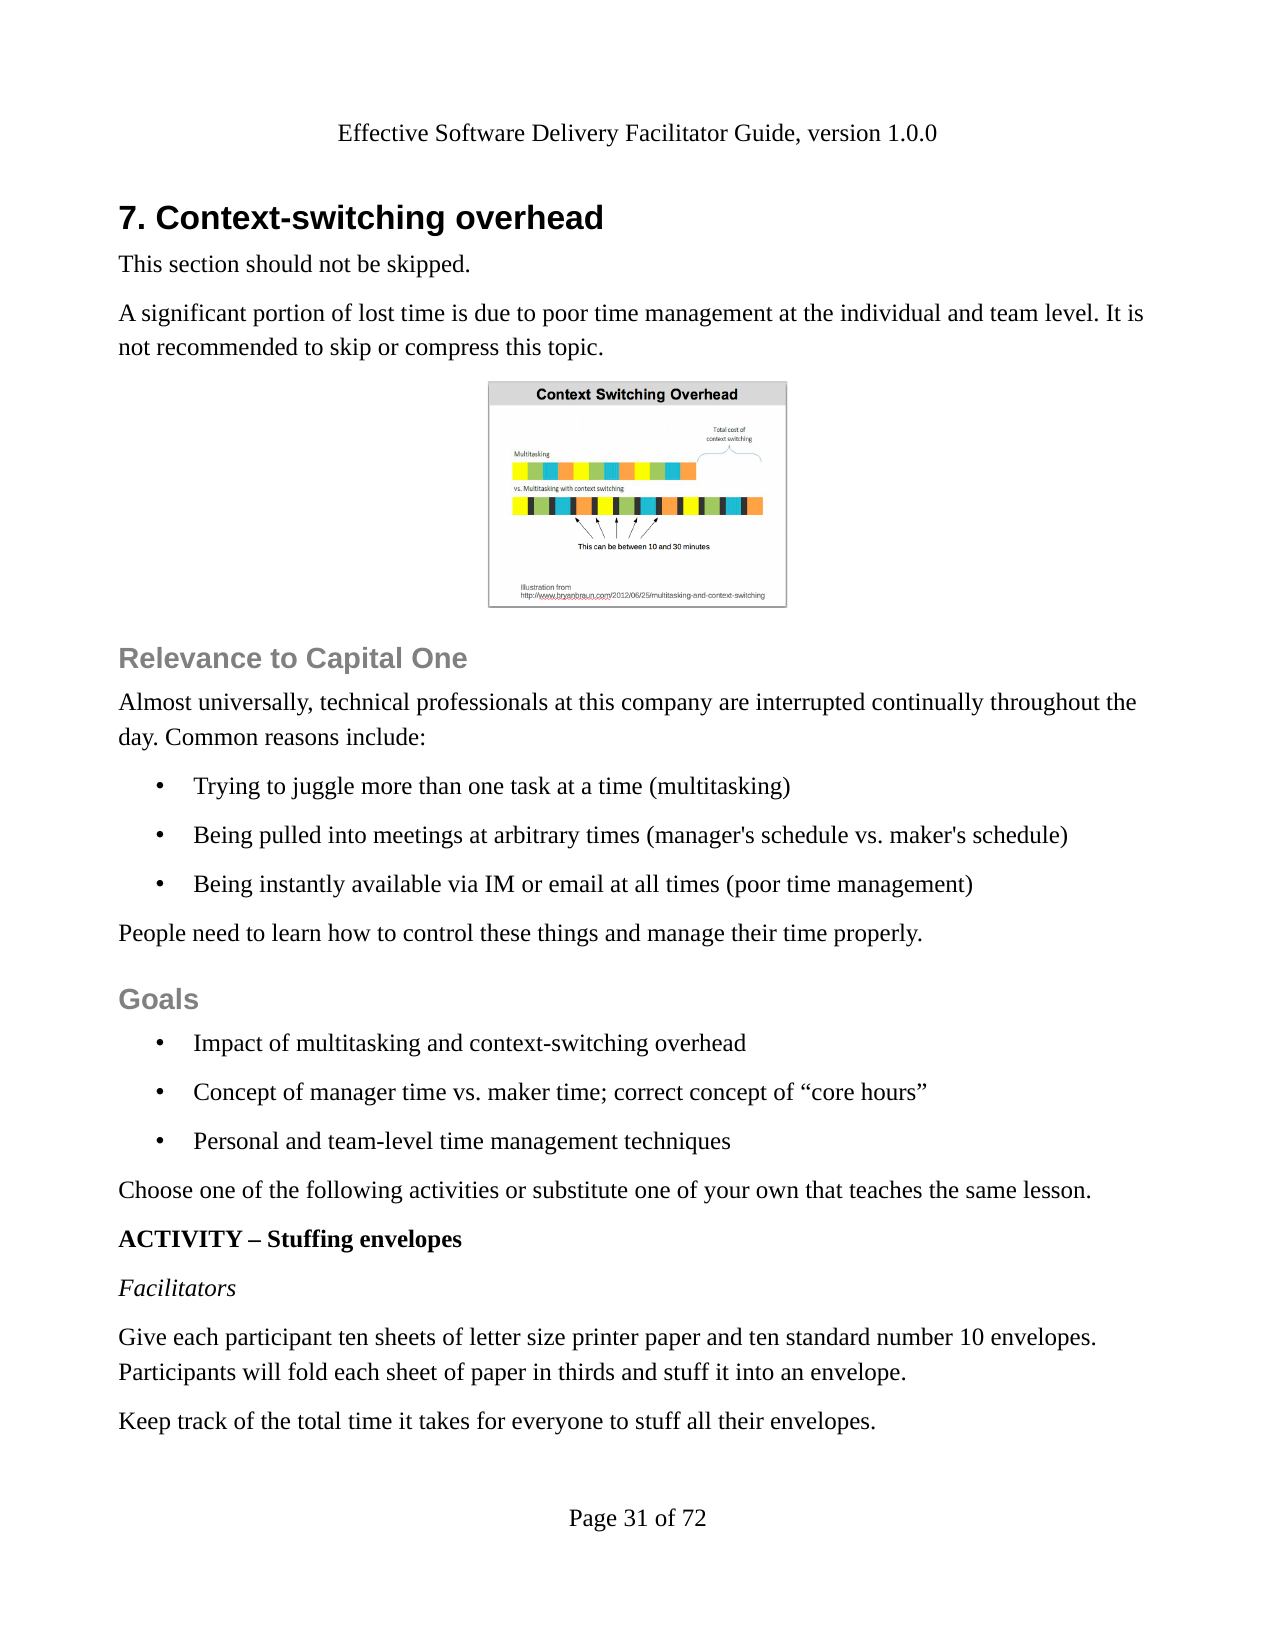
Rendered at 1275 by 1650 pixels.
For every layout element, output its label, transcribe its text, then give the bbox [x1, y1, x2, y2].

text Keep track of the total time it takes for everyone to stuff all their envelopes. [118, 1406, 1157, 1434]
text Choose one of the following activities or substitute one of your own that teaches the same lesson. [118, 1175, 1157, 1204]
list Impact of multitasking and context-switching overhead [156, 1028, 1157, 1057]
list Being pulled into meetings at arbitrary times (manager's schedule vs. maker's schedule) [156, 820, 1157, 849]
list Concept of manager time vs. maker time; correct concept of “core hours” [156, 1077, 1157, 1106]
text People need to learn how to control these things and manage their time properly. [118, 918, 1157, 947]
text Give each participant ten sheets of letter size printer paper and ten standard number 10 envelopes. Participants will fold each sheet of paper in thirds and stuff it into an envelope. [118, 1322, 1157, 1385]
list Personal and team-level time management techniques [156, 1126, 1157, 1155]
subtitle Goals [118, 982, 1157, 1015]
list Being instantly available via IM or email at all times (poor time management) [156, 869, 1157, 898]
text A significant portion of lost time is due to poor time management at the individual and team level. It is not recommended to skip or compress this topic. [118, 298, 1157, 361]
subtitle Relevance to Capital One [118, 641, 1157, 675]
text Almost universally, technical professionals at this company are interrupted continually throughout the day. Common reasons include: [118, 687, 1157, 751]
text Facilitators [118, 1273, 1157, 1302]
text This section should not be skipped. [118, 249, 1157, 278]
text ACTIVITY – Stuffing envelopes [118, 1224, 1157, 1253]
picture [487, 381, 788, 608]
subtitle 7. Context-switching overhead [118, 198, 1157, 236]
list Trying to juggle more than one task at a time (multitasking) [156, 771, 1157, 800]
